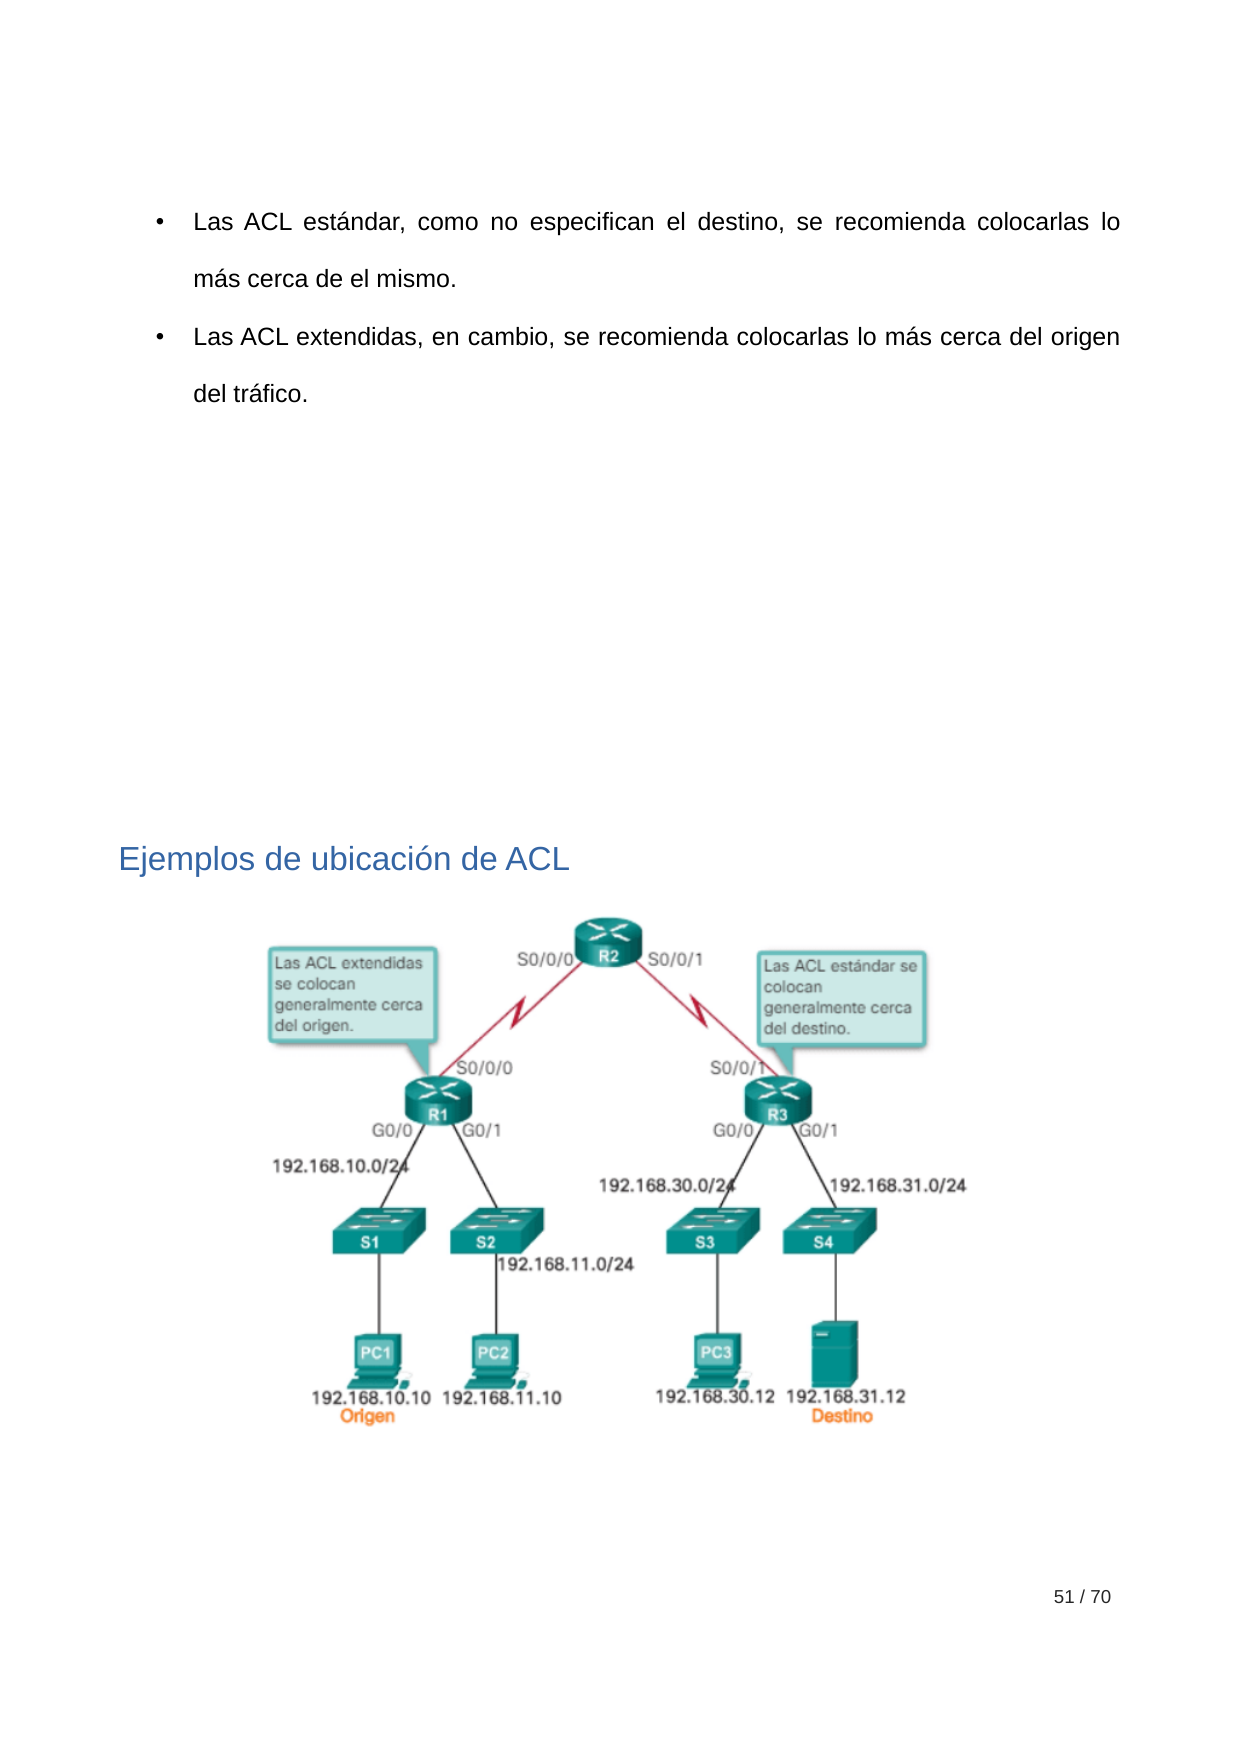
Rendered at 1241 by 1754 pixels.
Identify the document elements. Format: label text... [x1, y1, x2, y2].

picture [253, 916, 975, 1429]
list Las ACL estándar, como no especifican el destino, se recomienda colocarlas lo más cerca de el mismo. [156, 207, 1122, 293]
text Ejemplos de ubicación de ACL [118, 839, 1122, 878]
list Las ACL extendidas, en cambio, se recomienda colocarlas lo más cerca del origen del tráfico. [156, 322, 1122, 408]
